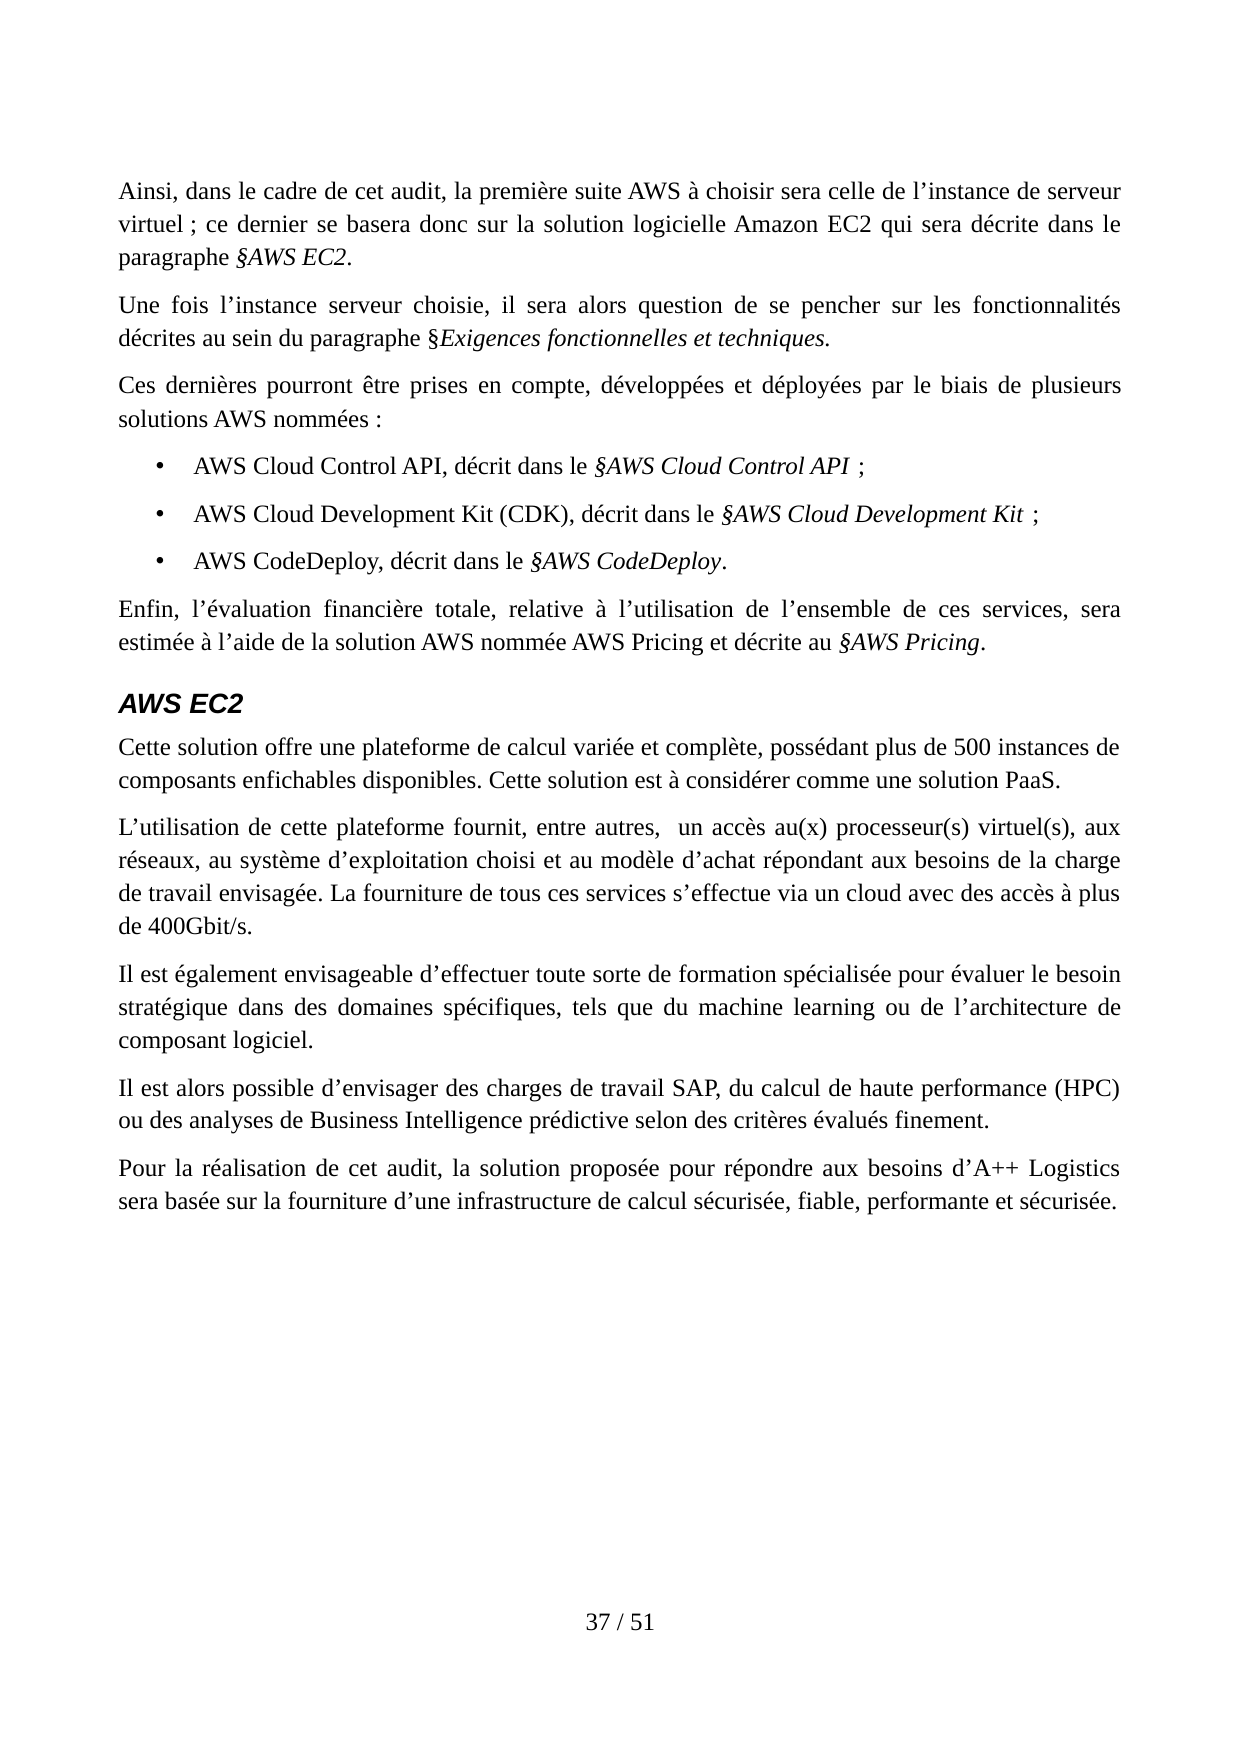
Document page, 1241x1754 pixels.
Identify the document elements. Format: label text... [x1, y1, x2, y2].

text Ainsi, dans le cadre de cet audit, la première suite AWS à choisir sera celle de l’instance de serveur virtuel ; ce dernier se basera donc sur la solution logicielle Amazon EC2 qui sera décrite dans le paragraphe §AWS EC2. [118, 176, 1122, 271]
text Ces dernières pourront être prises en compte, développées et déployées par le biais de plusieurs solutions AWS nommées : [118, 371, 1122, 432]
text Enfin, l’évaluation financière totale, relative à l’utilisation de l’ensemble de ces services, sera estimée à l’aide de la solution AWS nommée AWS Pricing et décrite au §AWS Pricing. [118, 594, 1122, 656]
text Cette solution offre une plateforme de calcul variée et complète, possédant plus de 500 instances de composants enfichables disponibles. Cette solution est à considérer comme une solution PaaS. [118, 732, 1122, 793]
subtitle AWS EC2 [118, 687, 1122, 719]
list AWS Cloud Development Kit (CDK), décrit dans le §AWS Cloud Development Kit ; [156, 499, 1122, 528]
list AWS CodeDeploy, décrit dans le §AWS CodeDeploy. [156, 546, 1122, 575]
text Il est alors possible d’envisager des charges de travail SAP, du calcul de haute performance (HPC) ou des analyses de Business Intelligence prédictive selon des critères évalués finement. [118, 1073, 1122, 1134]
list AWS Cloud Control API, décrit dans le §AWS Cloud Control API ; [156, 451, 1122, 480]
text Pour la réalisation de cet audit, la solution proposée pour répondre aux besoins d’A++ Logistics sera basée sur la fourniture d’une infrastructure de calcul sécurisée, fiable, performante et sécurisée. [118, 1153, 1122, 1215]
text L’utilisation de cette plateforme fournit, entre autres, un accès au(x) processeur(s) virtuel(s), aux réseaux, au système d’exploitation choisi et au modèle d’achat répondant aux besoins de la charge de travail envisagée. La fourniture de tous ces services s’effectue via un cloud avec des accès à plus de 400Gbit/s. [118, 812, 1122, 940]
text Une fois l’instance serveur choisie, il sera alors question de se pencher sur les fonctionnalités décrites au sein du paragraphe §Exigences fonctionnelles et techniques. [118, 290, 1122, 352]
text Il est également envisageable d’effectuer toute sorte de formation spécialisée pour évaluer le besoin stratégique dans des domaines spécifiques, tels que du machine learning ou de l’architecture de composant logiciel. [118, 959, 1122, 1054]
